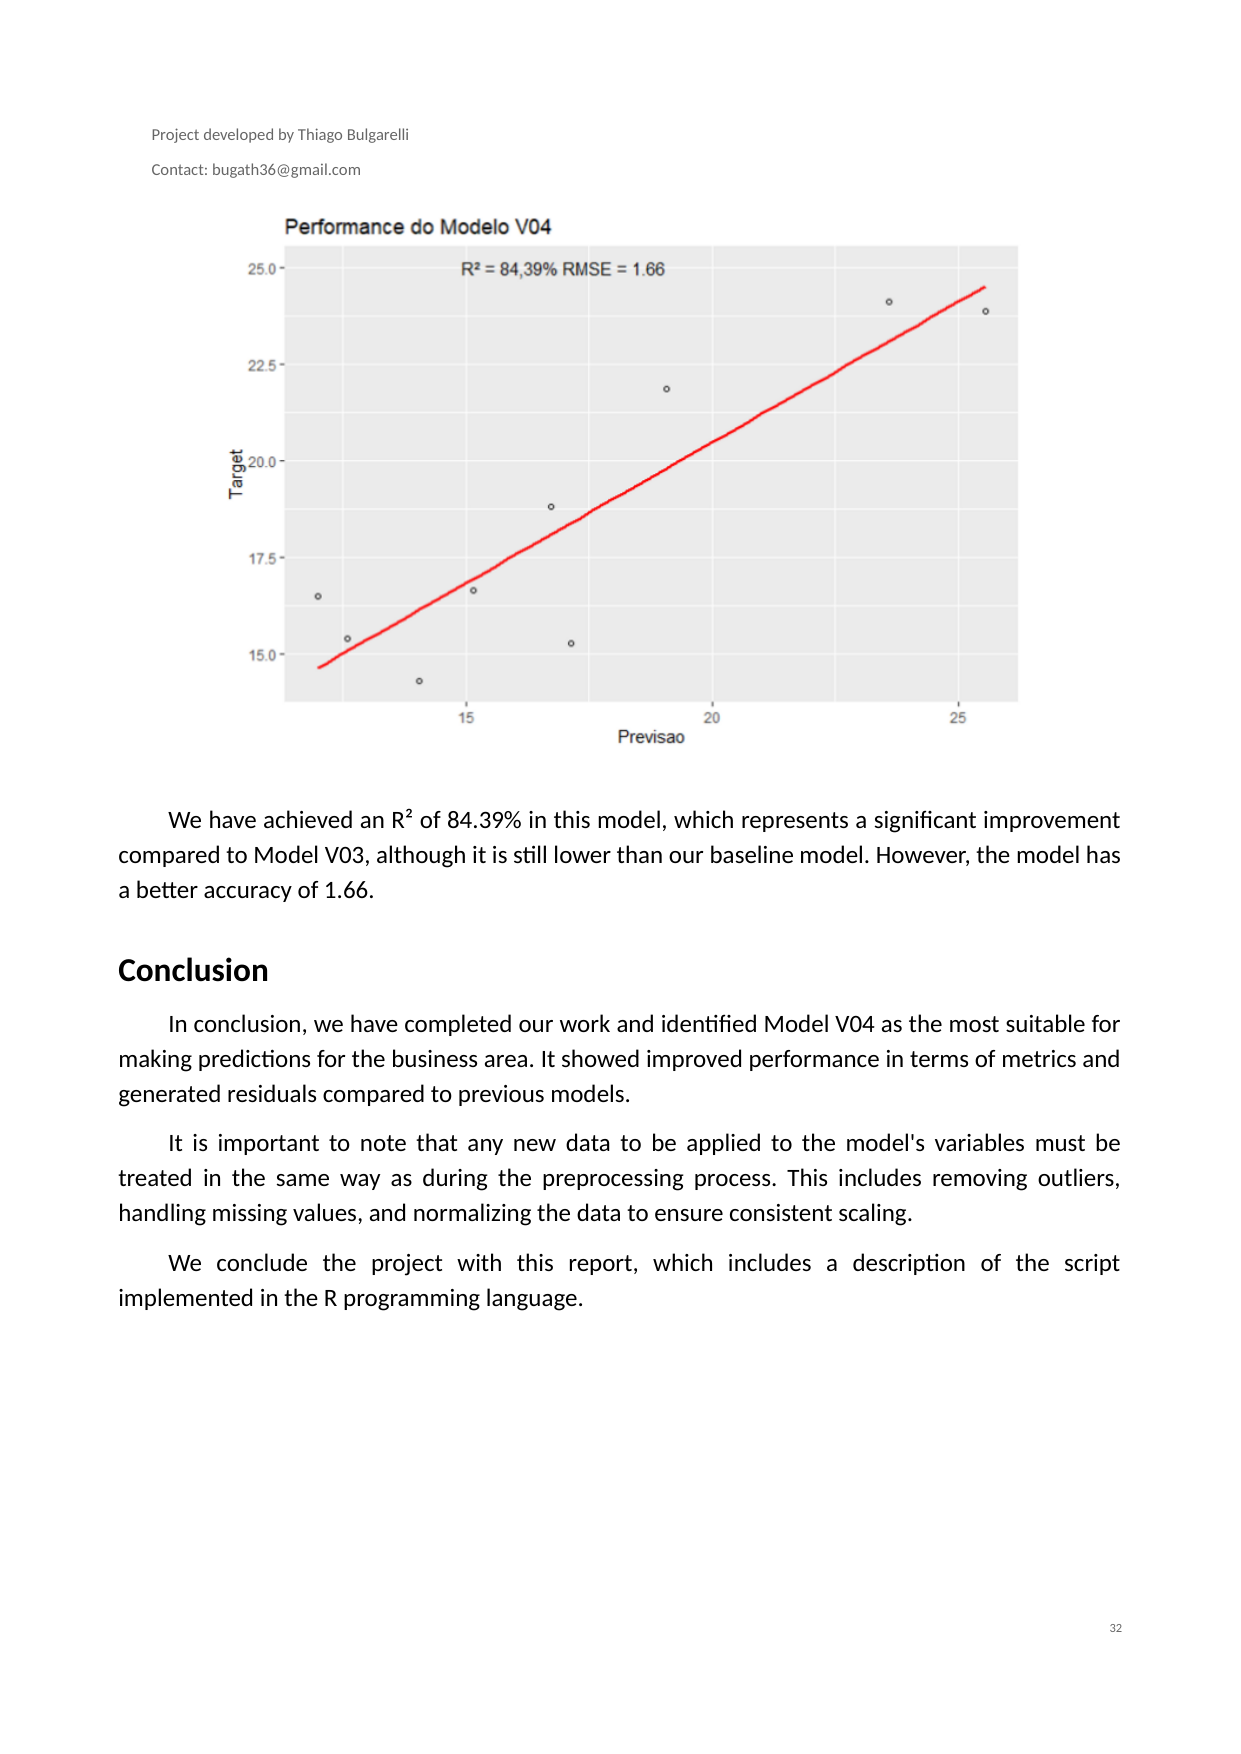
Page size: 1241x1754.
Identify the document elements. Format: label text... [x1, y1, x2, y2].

subtitle Conclusion [118, 948, 1122, 989]
picture [216, 209, 1024, 750]
text We conclude the project with this report, which includes a description of the script implemented in the R programming language. [118, 1247, 1122, 1312]
text In conclusion, we have completed our work and identified Model V04 as the most suitable for making predictions for the business area. It showed improved performance in terms of metrics and generated residuals compared to previous models. [118, 1008, 1122, 1108]
text We have achieved an R² of 84.39% in this model, which represents a significant improvement compared to Model V03, although it is still lower than our baseline model. However, the model has a better accuracy of 1.66. [118, 804, 1122, 904]
text It is important to note that any new data to be applied to the model's variables must be treated in the same way as during the preprocessing process. This includes removing outliers, handling missing values, and normalizing the data to ensure consistent scaling. [118, 1127, 1122, 1228]
